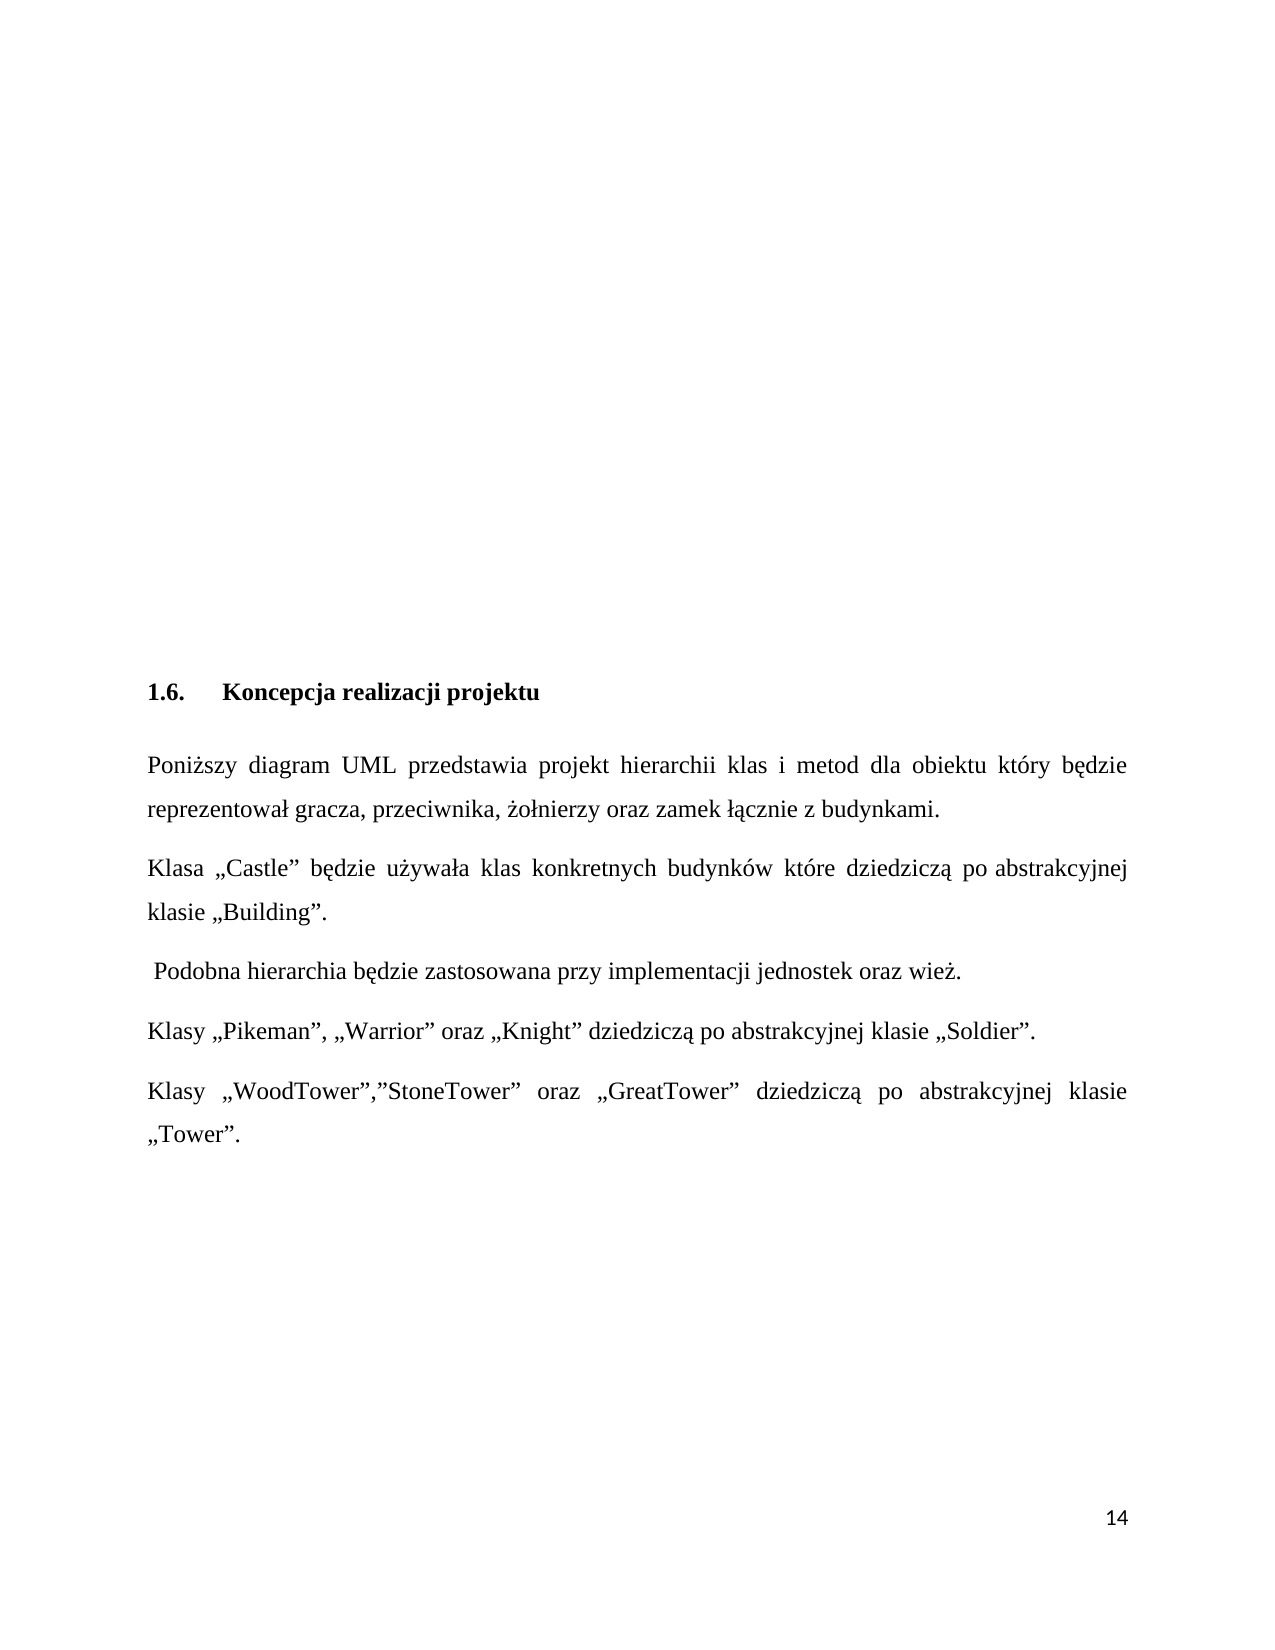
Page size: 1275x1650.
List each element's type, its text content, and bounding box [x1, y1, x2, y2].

text Klasy „Pikeman”, „Warrior” oraz „Knight” dziedziczą po abstrakcyjnej klasie „Soldier”. [147, 1016, 1128, 1045]
text Klasy „WoodTower”,”StoneTower” oraz „GreatTower” dziedziczą po abstrakcyjnej klasie „Tower”. [147, 1076, 1128, 1148]
text Podobna hierarchia będzie zastosowana przy implementacji jednostek oraz wież. [147, 956, 1128, 985]
list Koncepcja realizacji projektu [147, 677, 1128, 706]
text Klasa „Castle” będzie używała klas konkretnych budynków które dziedziczą po abstrakcyjnej klasie „Building”. [147, 853, 1128, 925]
text Poniższy diagram UML przedstawia projekt hierarchii klas i metod dla obiektu który będzie reprezentował gracza, przeciwnika, żołnierzy oraz zamek łącznie z budynkami. [147, 751, 1128, 822]
